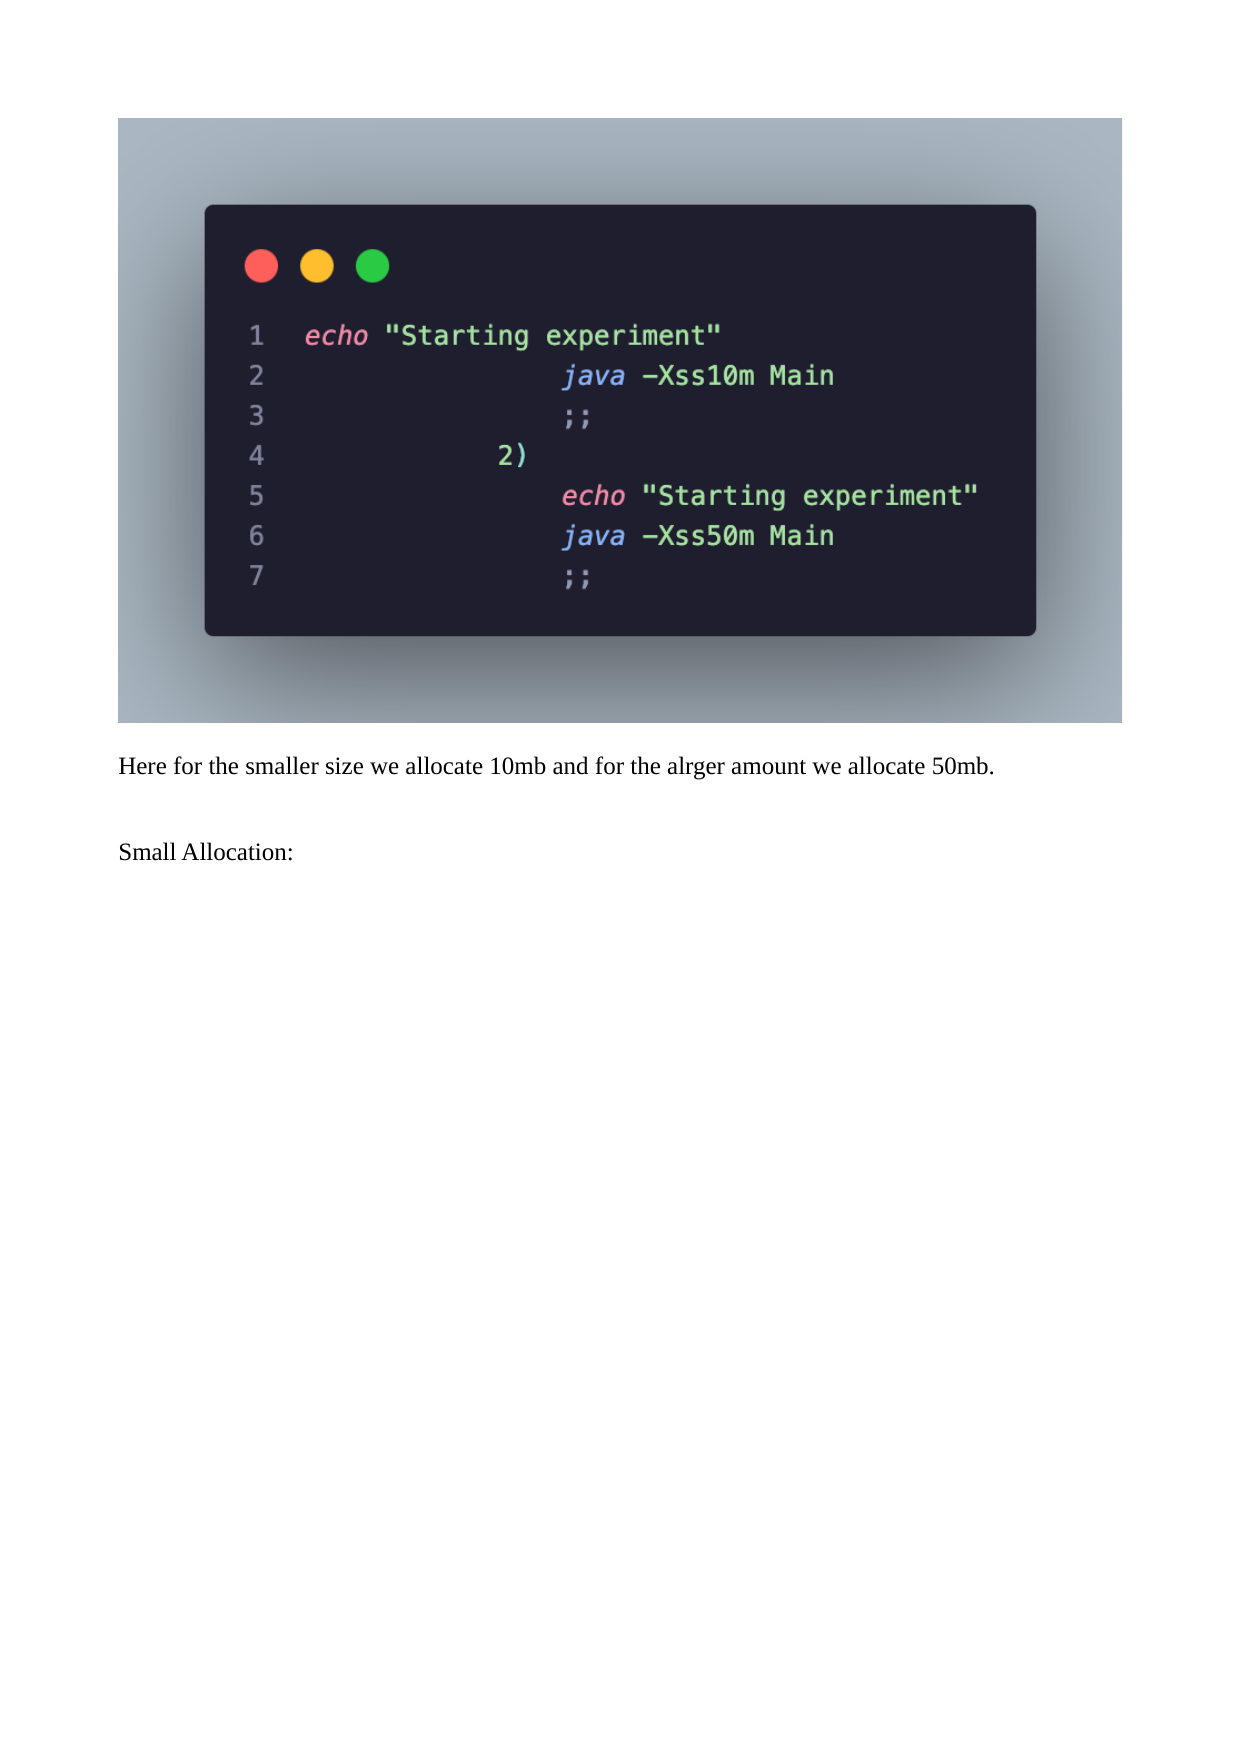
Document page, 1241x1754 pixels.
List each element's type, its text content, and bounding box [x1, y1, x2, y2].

text Small Allocation: [118, 837, 1122, 866]
text Here for the smaller size we allocate 10mb and for the alrger amount we allocate 50mb. [118, 751, 1122, 780]
picture [118, 118, 1123, 723]
